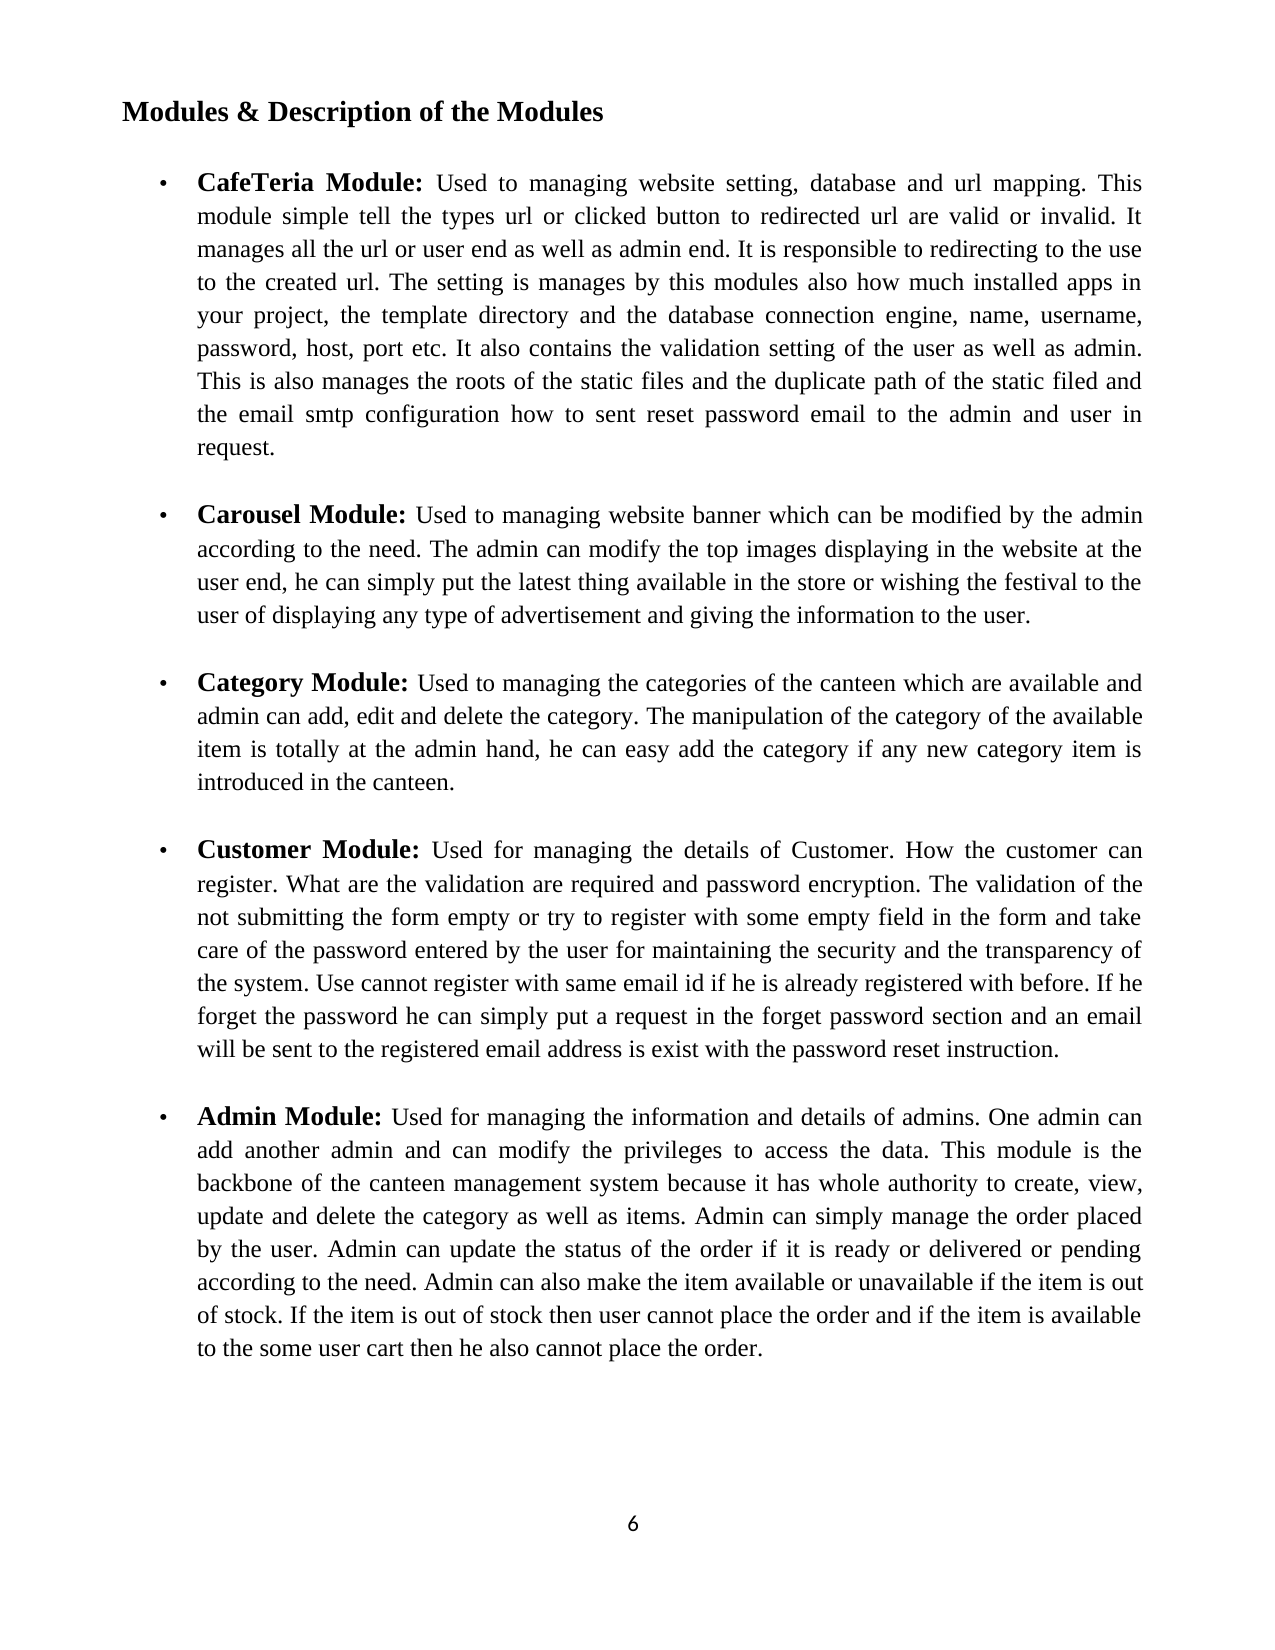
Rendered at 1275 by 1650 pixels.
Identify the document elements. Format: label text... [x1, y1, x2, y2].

list Category Module: Used to managing the categories of the canteen which are available and admin can add, edit and delete the category. The manipulation of the category of the available item is totally at the admin hand, he can easy add the category if any new category item is introduced in the canteen. [159, 666, 1144, 796]
list CafeTeria Module: Used to managing website setting, database and url mapping. This module simple tell the types url or clicked button to redirected url are valid or invalid. It manages all the url or user end as well as admin end. It is responsible to redirecting to the use to the created url. The setting is manages by this modules also how much installed apps in your project, the template directory and the database connection engine, name, username, password, host, port etc. It also contains the validation setting of the user as well as admin. This is also manages the roots of the static files and the duplicate path of the static filed and the email smtp configuration how to sent reset password email to the admin and user in request. [159, 166, 1144, 461]
list Admin Module: Used for managing the information and details of admins. One admin can add another admin and can modify the privileges to access the data. This module is the backbone of the canteen management system because it has whole authority to create, view, update and delete the category as well as items. Admin can simply manage the order placed by the user. Admin can update the status of the order if it is ready or delivered or pending according to the need. Admin can also make the item available or unavailable if the item is out of stock. If the item is out of stock then user cannot place the order and if the item is available to the some user cart then he also cannot place the order. [159, 1100, 1144, 1362]
text Modules & Description of the Modules [122, 94, 1144, 127]
list Carousel Module: Used to managing website banner which can be modified by the admin according to the need. The admin can modify the top images displaying in the website at the user end, he can simply put the latest thing available in the store or wishing the festival to the user of displaying any type of advertisement and giving the information to the user. [159, 498, 1144, 629]
list Customer Module: Used for managing the details of Customer. How the customer can register. What are the validation are required and password encryption. The validation of the not submitting the form empty or try to register with some empty field in the form and take care of the password entered by the user for maintaining the security and the transparency of the system. Use cannot register with same email id if he is already registered with before. If he forget the password he can simply put a request in the forget password section and an email will be sent to the registered email address is exist with the password reset instruction. [159, 833, 1144, 1063]
